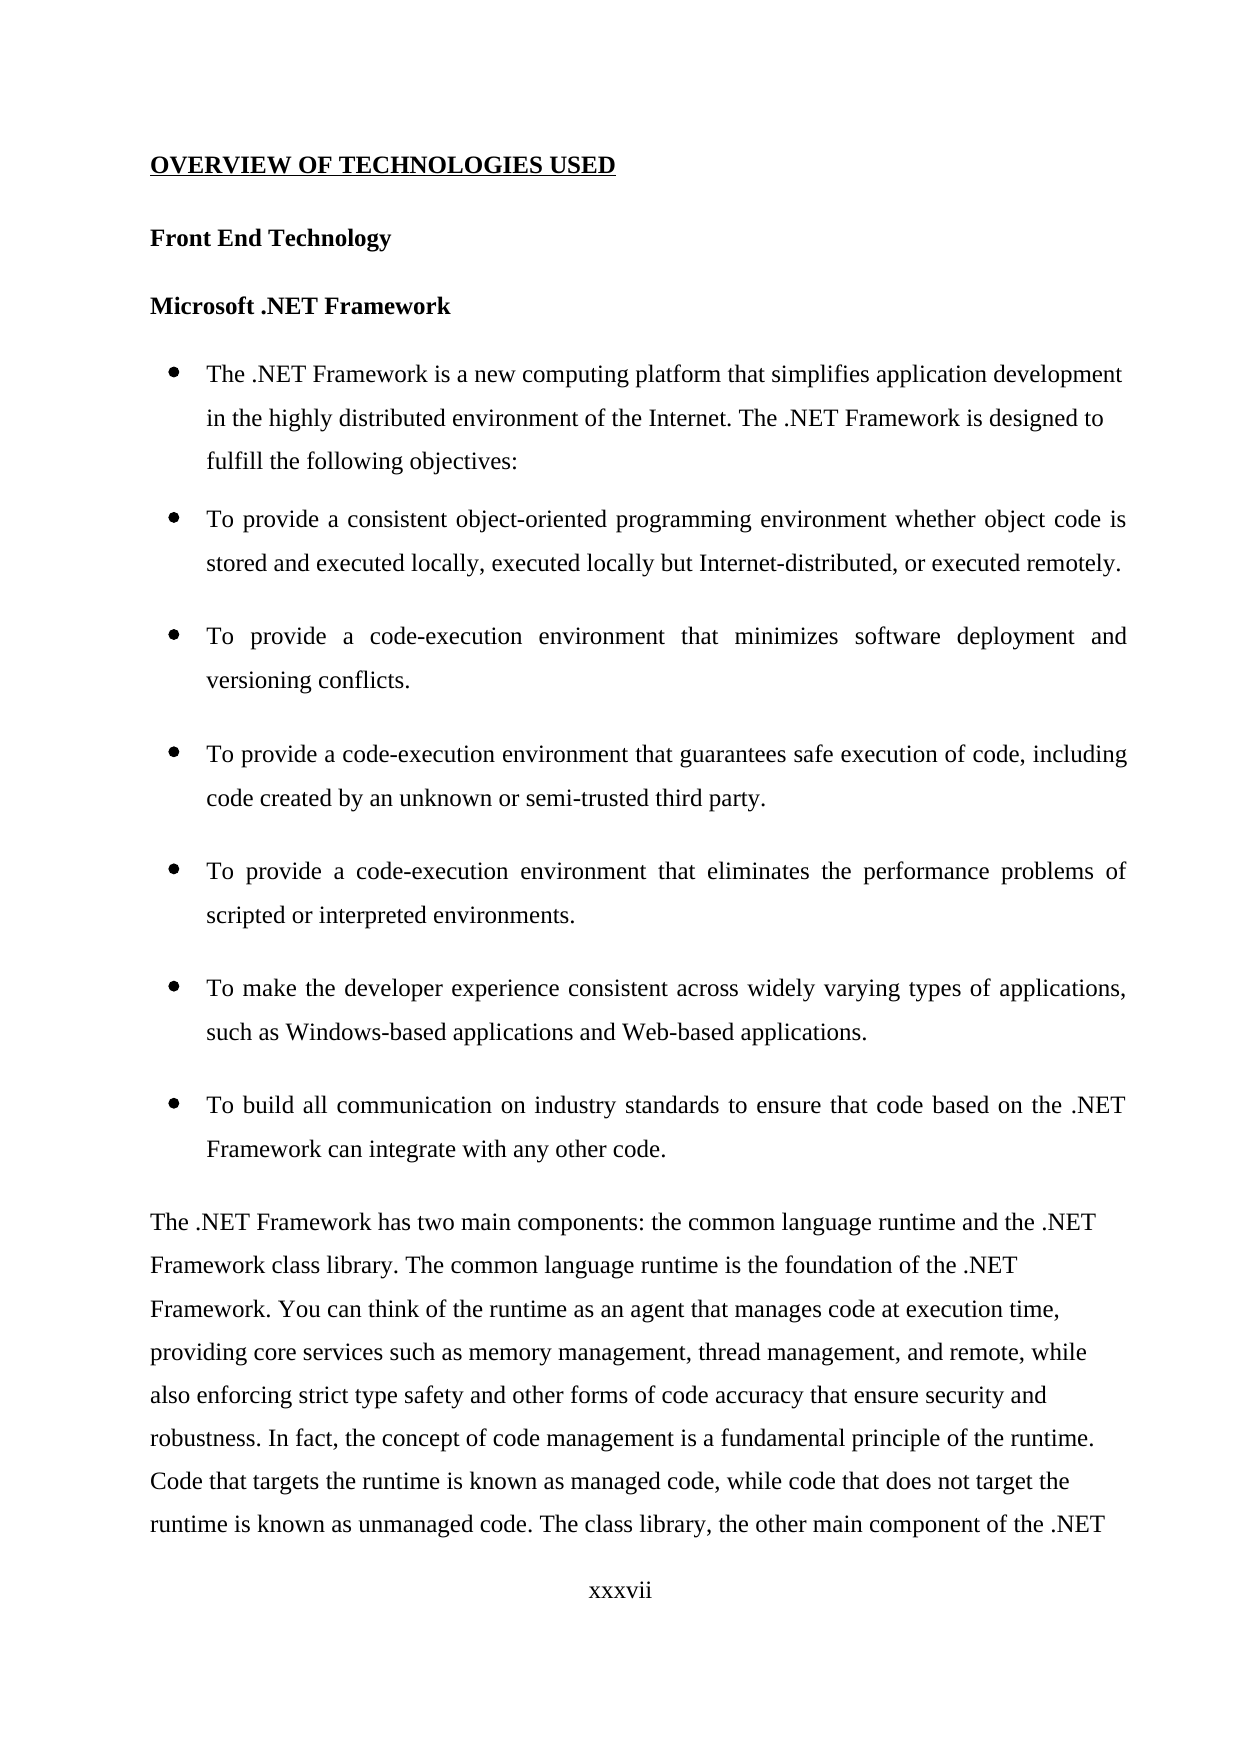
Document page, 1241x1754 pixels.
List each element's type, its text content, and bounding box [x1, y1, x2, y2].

text The .NET Framework has two main components: the common language runtime and the .NET Framework class library. The common language runtime is the foundation of the .NET Framework. You can think of the runtime as an agent that manages code at execution time, providing core services such as memory management, thread management, and remote, while also enforcing strict type safety and other forms of code accuracy that ensure security and robustness. In fact, the concept of code management is a fundamental principle of the runtime. Code that targets the runtime is known as managed code, while code that does not target the runtime is known as unmanaged code. The class library, the other main component of the .NET [150, 1207, 1128, 1538]
subtitle Front End Technology [150, 223, 1128, 251]
text OVERVIEW OF TECHNOLOGIES USED [150, 150, 1090, 179]
list To provide a consistent object-oriented programming environment whether object code is stored and executed locally, executed locally but Internet-distributed, or executed remotely. [169, 504, 1128, 577]
list To provide a code-execution environment that minimizes software deployment and versioning conflicts. [169, 621, 1128, 694]
list To provide a code-execution environment that guarantees safe execution of code, including code created by an unknown or semi-trusted third party. [169, 739, 1128, 811]
subtitle Microsoft .NET Framework [150, 291, 1128, 319]
subtitle The .NET Framework is a new computing platform that simplifies application development in the highly distributed environment of the Internet. The .NET Framework is designed to fulfill the following objectives: [169, 359, 1128, 475]
list To build all communication on industry standards to ensure that code based on the .NET Framework can integrate with any other code. [169, 1090, 1128, 1163]
list To provide a code-execution environment that eliminates the performance problems of scripted or interpreted environments. [169, 856, 1128, 929]
list To make the developer experience consistent across widely varying types of applications, such as Windows-based applications and Web-based applications. [169, 973, 1128, 1046]
